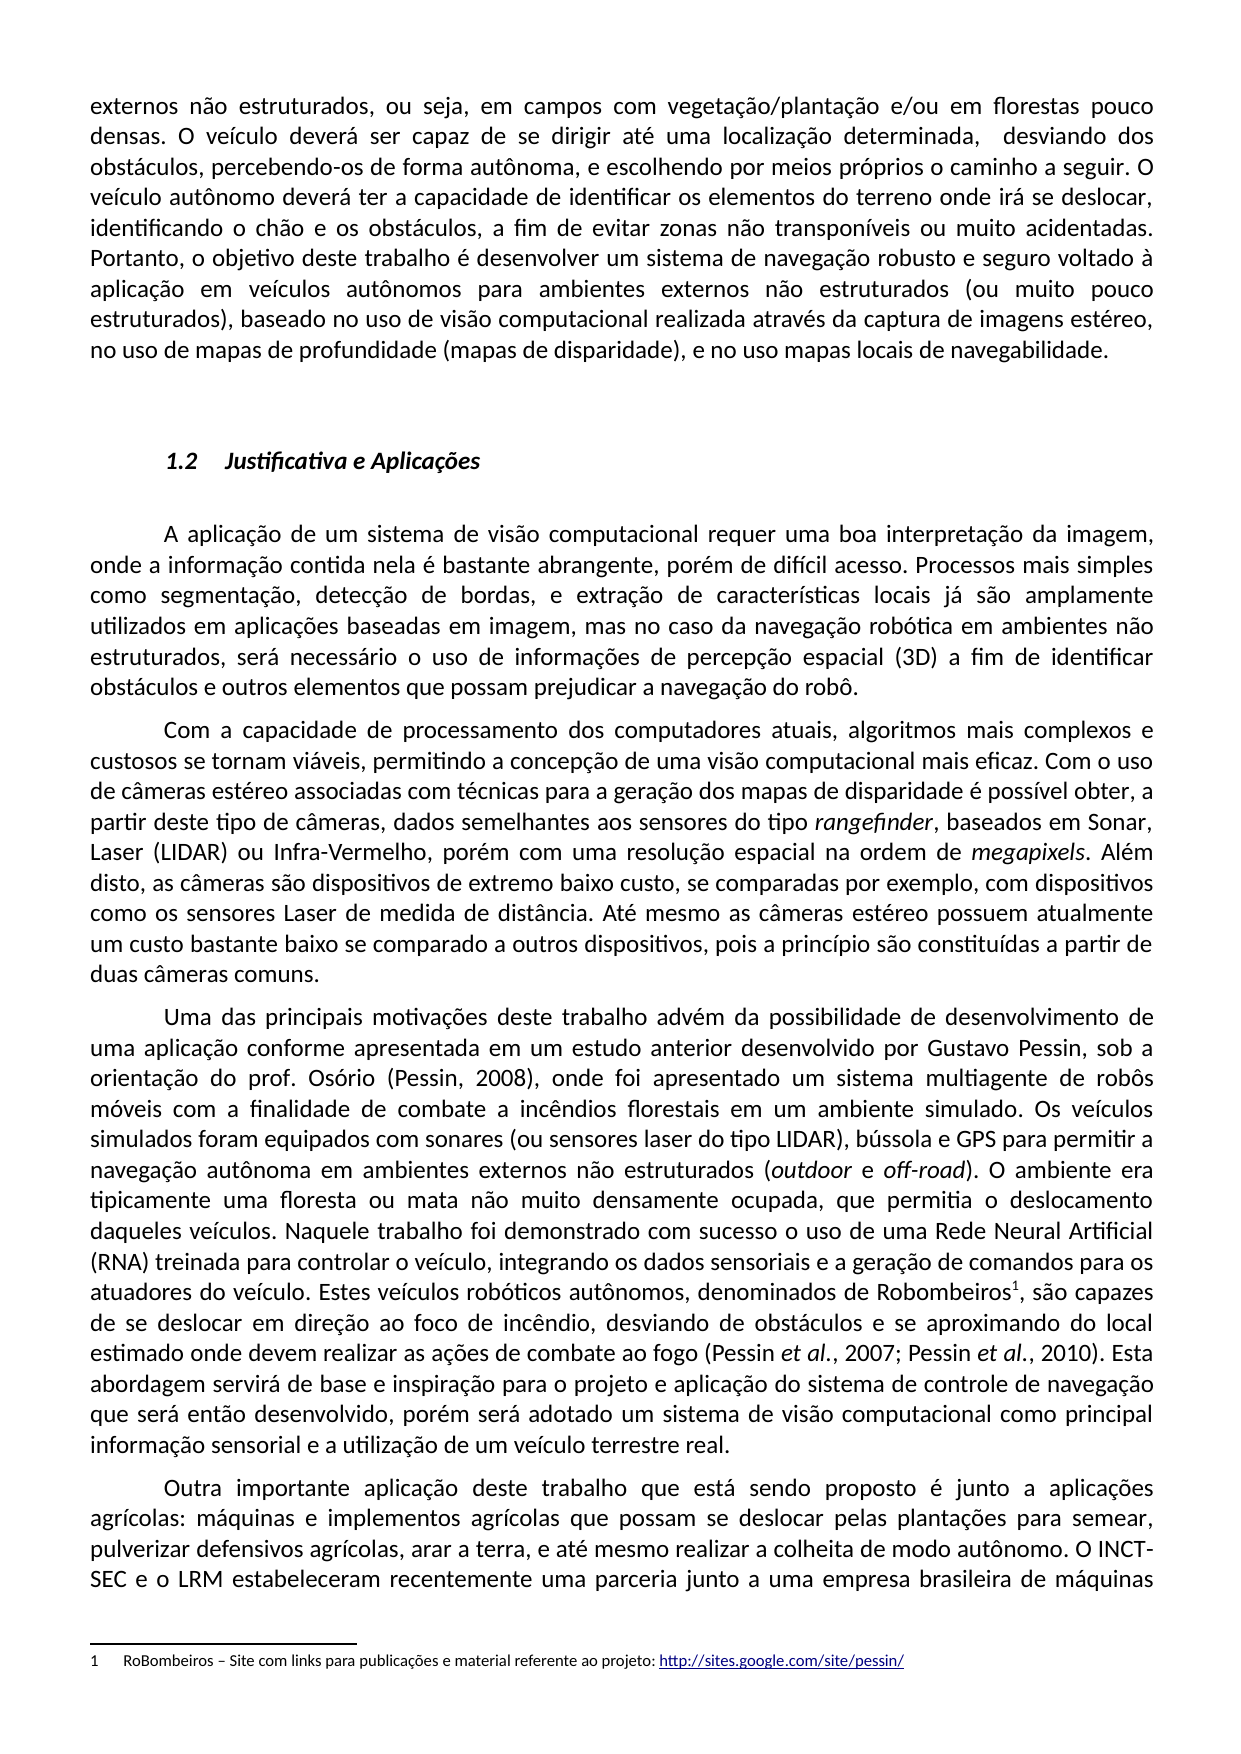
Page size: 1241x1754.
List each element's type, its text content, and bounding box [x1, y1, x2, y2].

text RoBombeiros – Site com links para publicações e material referente ao projeto: http://sites.google.com/site/pessin/ [90, 1650, 1154, 1671]
text A aplicação de um sistema de visão computacional requer uma boa interpretação da imagem, onde a informação contida nela é bastante abrangente, porém de difícil acesso. Processos mais simples como segmentação, detecção de bordas, e extração de características locais já são amplamente utilizados em aplicações baseadas em imagem, mas no caso da navegação robótica em ambientes não estruturados, será necessário o uso de informações de percepção espacial (3D) a fim de identificar obstáculos e outros elementos que possam prejudicar a navegação do robô. [90, 519, 1154, 702]
text Uma das principais motivações deste trabalho advém da possibilidade de desenvolvimento de uma aplicação conforme apresentada em um estudo anterior desenvolvido por Gustavo Pessin, sob a orientação do prof. Osório (Pessin, 2008), onde foi apresentado um sistema multiagente de robôs móveis com a finalidade de combate a incêndios florestais em um ambiente simulado. Os veículos simulados foram equipados com sonares (ou sensores laser do tipo LIDAR), bússola e GPS para permitir a navegação autônoma em ambientes externos não estruturados (outdoor e off-road). O ambiente era tipicamente uma floresta ou mata não muito densamente ocupada, que permitia o deslocamento daqueles veículos. Naquele trabalho foi demonstrado com sucesso o uso de uma Rede Neural Artificial (RNA) treinada para controlar o veículo, integrando os dados sensoriais e a geração de comandos para os atuadores do veículo. Estes veículos robóticos autônomos, denominados de Robombeiros, são capazes de se deslocar em direção ao foco de incêndio, desviando de obstáculos e se aproximando do local estimado onde devem realizar as ações de combate ao fogo (Pessin et al., 2007; Pessin et al., 2010). Esta abordagem servirá de base e inspiração para o projeto e aplicação do sistema de controle de navegação que será então desenvolvido, porém será adotado um sistema de visão computacional como principal informação sensorial e a utilização de um veículo terrestre real. [90, 1001, 1154, 1459]
subtitle 1.2 Justificativa e Aplicações [165, 445, 1154, 476]
text Com a capacidade de processamento dos computadores atuais, algoritmos mais complexos e custosos se tornam viáveis, permitindo a concepção de uma visão computacional mais eficaz. Com o uso de câmeras estéreo associadas com técnicas para a geração dos mapas de disparidade é possível obter, a partir deste tipo de câmeras, dados semelhantes aos sensores do tipo rangefinder, baseados em Sonar, Laser (LIDAR) ou Infra-Vermelho, porém com uma resolução espacial na ordem de megapixels. Além disto, as câmeras são dispositivos de extremo baixo custo, se comparadas por exemplo, com dispositivos como os sensores Laser de medida de distância. Até mesmo as câmeras estéreo possuem atualmente um custo bastante baixo se comparado a outros dispositivos, pois a princípio são constituídas a partir de duas câmeras comuns. [90, 714, 1154, 989]
text externos não estruturados, ou seja, em campos com vegetação/plantação e/ou em florestas pouco densas. O veículo deverá ser capaz de se dirigir até uma localização determinada, desviando dos obstáculos, percebendo-os de forma autônoma, e escolhendo por meios próprios o caminho a seguir. O veículo autônomo deverá ter a capacidade de identificar os elementos do terreno onde irá se deslocar, identificando o chão e os obstáculos, a fim de evitar zonas não transponíveis ou muito acidentadas. Portanto, o objetivo deste trabalho é desenvolver um sistema de navegação robusto e seguro voltado à aplicação em veículos autônomos para ambientes externos não estruturados (ou muito pouco estruturados), baseado no uso de visão computacional realizada através da captura de imagens estéreo, no uso de mapas de profundidade (mapas de disparidade), e no uso mapas locais de navegabilidade. [90, 90, 1154, 364]
text Outra importante aplicação deste trabalho que está sendo proposto é junto a aplicações agrícolas: máquinas e implementos agrícolas que possam se deslocar pelas plantações para semear, pulverizar defensivos agrícolas, arar a terra, e até mesmo realizar a colheita de modo autônomo. O INCT-SEC e o LRM estabeleceram recentemente uma parceria junto a uma empresa brasileira de máquinas [90, 1472, 1154, 1594]
